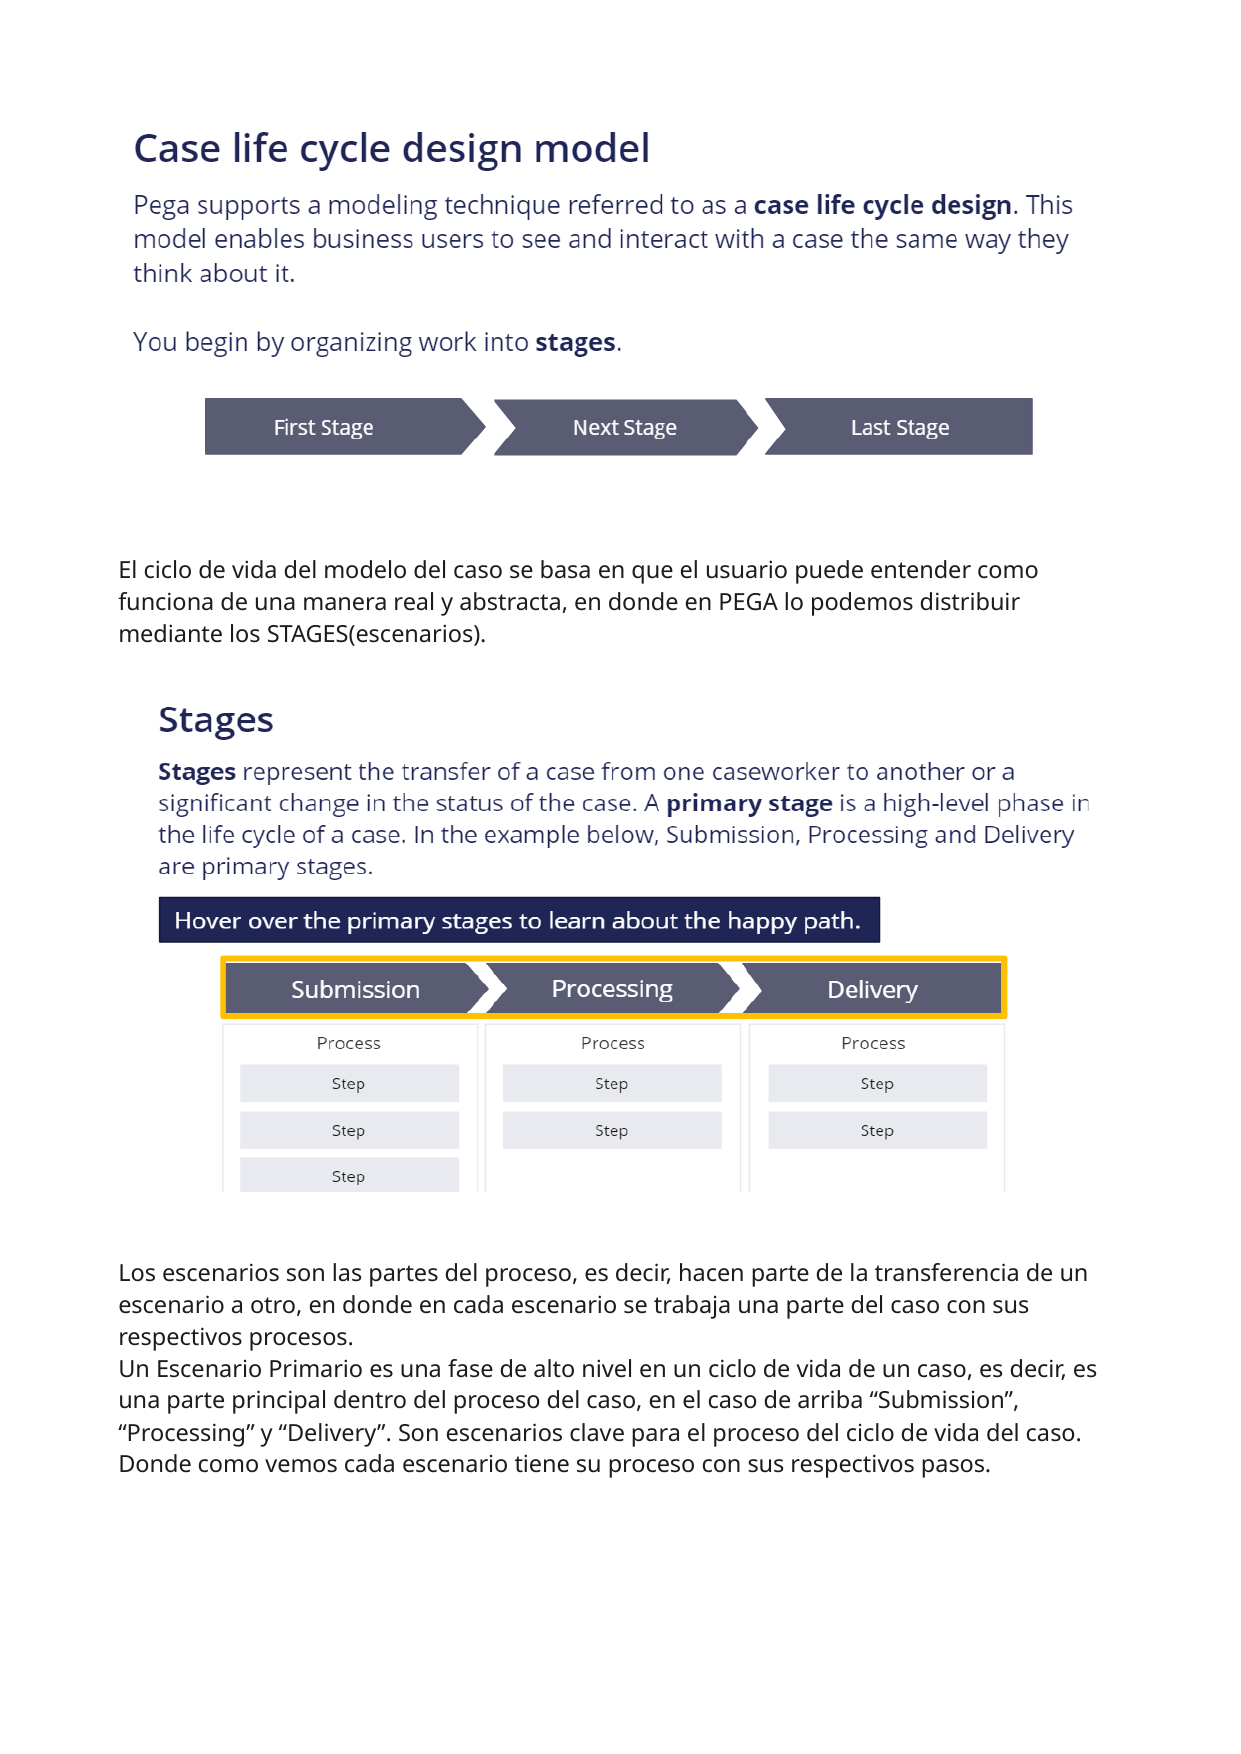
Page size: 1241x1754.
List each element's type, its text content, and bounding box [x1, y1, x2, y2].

text Los escenarios son las partes del proceso, es decir, hacen parte de la transferencia de un escenario a otro, en donde en cada escenario se trabaja una parte del caso con sus respectivos procesos. [118, 1256, 1122, 1352]
text Donde como vemos cada escenario tiene su proceso con sus respectivos pasos. [118, 1448, 1122, 1480]
text Un Escenario Primario es una fase de alto nivel en un ciclo de vida de un caso, es decir, es una parte principal dentro del proceso del caso, en el caso de arriba “Submission”, “Processing” y “Delivery”. Son escenarios clave para el proceso del ciclo de vida del caso. [118, 1352, 1122, 1448]
text El ciclo de vida del modelo del caso se basa en que el usuario puede entender como funciona de una manera real y abstracta, en donde en PEGA lo podemos distribuir mediante los STAGES(escenarios). [118, 554, 1122, 650]
